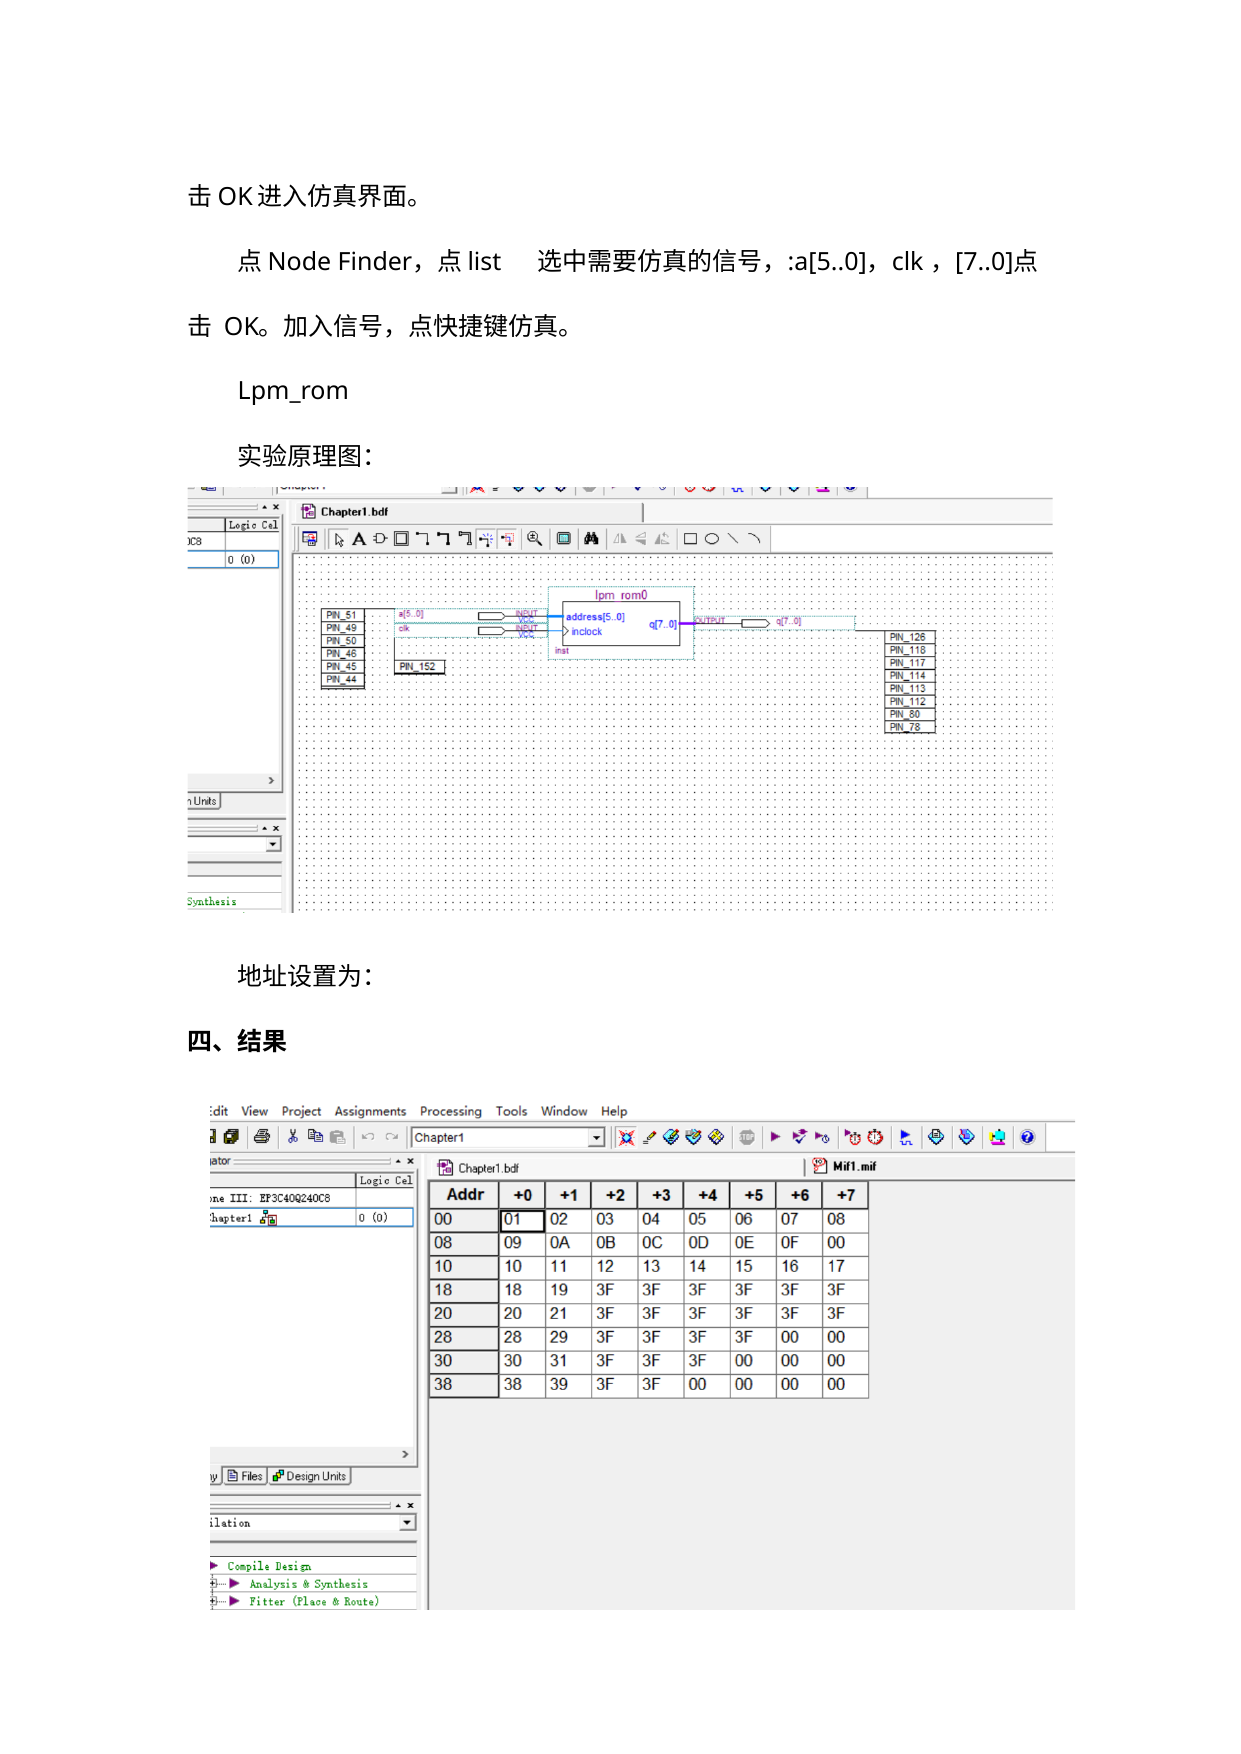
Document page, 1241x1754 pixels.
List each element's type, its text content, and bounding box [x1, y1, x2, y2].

text 击OK进入仿真界面。 [187, 162, 1053, 227]
text 实验原理图： [187, 422, 1053, 487]
text 点Node Finder，点list 选中需要仿真的信号，:a[5..0]，clk ，[7..0]点击 OK。加入信号，点快捷键仿真。 [187, 227, 1053, 357]
picture [210, 1098, 1076, 1610]
picture [187, 487, 1053, 913]
text Lpm_rom [187, 357, 1053, 422]
text 四、结果 [187, 1007, 1053, 1072]
text 地址设置为： [187, 913, 1053, 1007]
